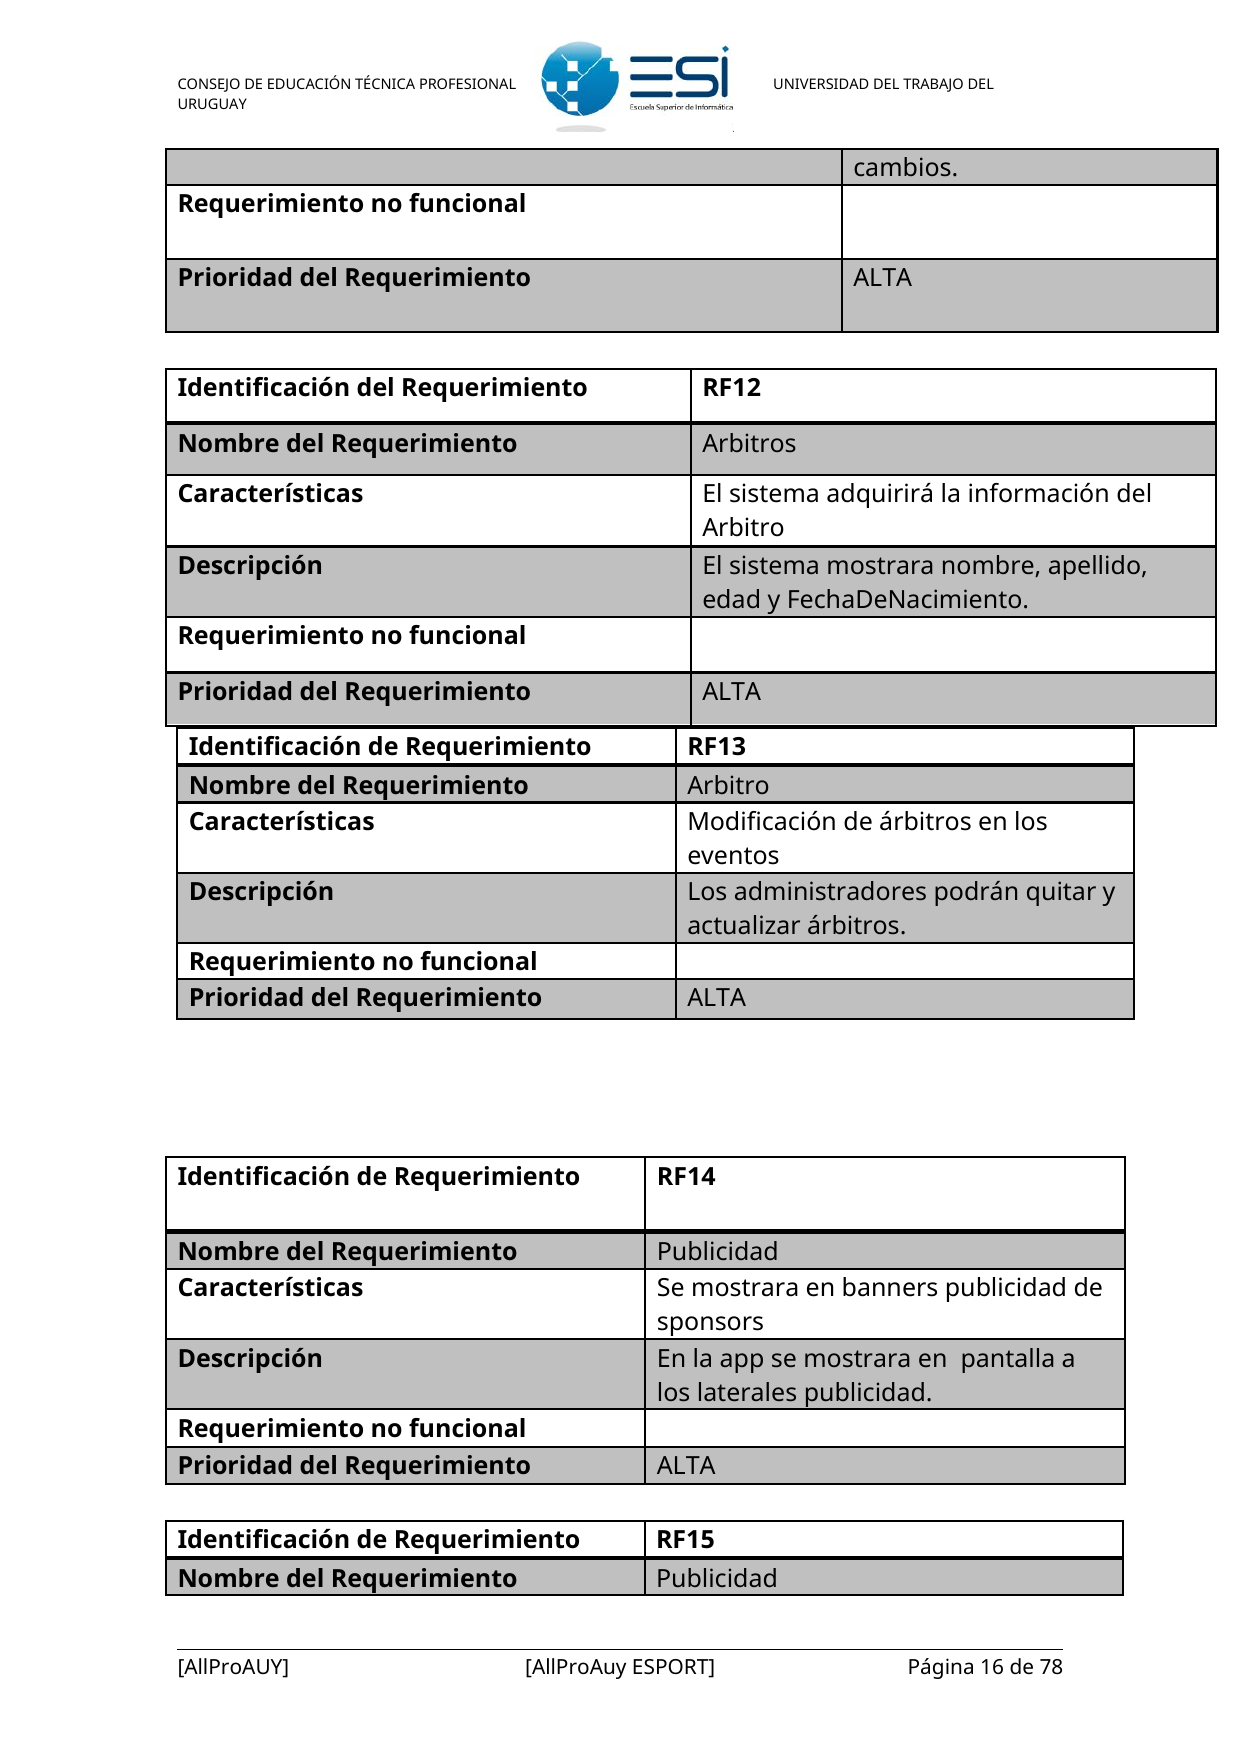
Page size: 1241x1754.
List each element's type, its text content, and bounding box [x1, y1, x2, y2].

table_cell Nombre del Requerimiento [167, 425, 690, 474]
table_cell ALTA [677, 980, 1133, 1018]
table_cell cambios. [843, 150, 1216, 184]
table_cell Nombre del Requerimiento [167, 1560, 644, 1594]
table_cell Requerimiento no funcional [167, 1410, 644, 1446]
table_cell Características [167, 476, 690, 545]
table_cell Se mostrara en banners publicidad de sponsors [646, 1270, 1124, 1338]
table_cell Publicidad [646, 1560, 1122, 1594]
table_header RF12 [692, 370, 1215, 421]
table_cell El sistema mostrara nombre, apellido, edad y FechaDeNacimiento. [692, 548, 1215, 616]
table_cell Arbitro [677, 767, 1133, 801]
table_cell Nombre del Requerimiento [178, 767, 675, 801]
table_header RF14 [646, 1158, 1124, 1229]
table_header RF15 [646, 1522, 1122, 1556]
table_cell Prioridad del Requerimiento [167, 674, 690, 724]
table_cell [692, 618, 1215, 671]
table_cell [843, 186, 1216, 257]
table_header Identificación de Requerimiento [167, 1158, 644, 1229]
table_cell ALTA [646, 1448, 1124, 1483]
table_cell Prioridad del Requerimiento [178, 980, 675, 1018]
table_cell Modificación de árbitros en los eventos [677, 804, 1133, 872]
table_cell Los administradores podrán quitar y actualizar árbitros. [677, 874, 1133, 942]
picture [534, 39, 734, 132]
table_header Identificación de Requerimiento [167, 1522, 644, 1556]
table_cell Descripción [178, 874, 675, 942]
table_cell En la app se mostrara en pantalla a los laterales publicidad. [646, 1340, 1124, 1408]
table_cell El sistema adquirirá la información del Arbitro [692, 476, 1215, 545]
table_header Identificación del Requerimiento [167, 370, 690, 421]
table_cell Descripción [167, 1340, 644, 1408]
table_cell Nombre del Requerimiento [167, 1234, 644, 1268]
table_cell Características [167, 1270, 644, 1338]
table_cell ALTA [692, 674, 1215, 724]
table_cell Requerimiento no funcional [178, 944, 675, 978]
table_cell Prioridad del Requerimiento [167, 260, 841, 331]
table_header Identificación de Requerimiento [178, 729, 675, 763]
table_cell Prioridad del Requerimiento [167, 1448, 644, 1483]
table_cell [646, 1410, 1124, 1446]
table_cell [677, 944, 1133, 978]
table_cell Requerimiento no funcional [167, 186, 841, 257]
table_cell Publicidad [646, 1234, 1124, 1268]
table_header RF13 [677, 729, 1133, 763]
table_cell Descripción [167, 548, 690, 616]
table_cell Arbitros [692, 425, 1215, 474]
table_cell ALTA [843, 260, 1216, 331]
table_cell Características [178, 804, 675, 872]
table_cell Requerimiento no funcional [167, 618, 690, 671]
table_cell [167, 150, 841, 184]
